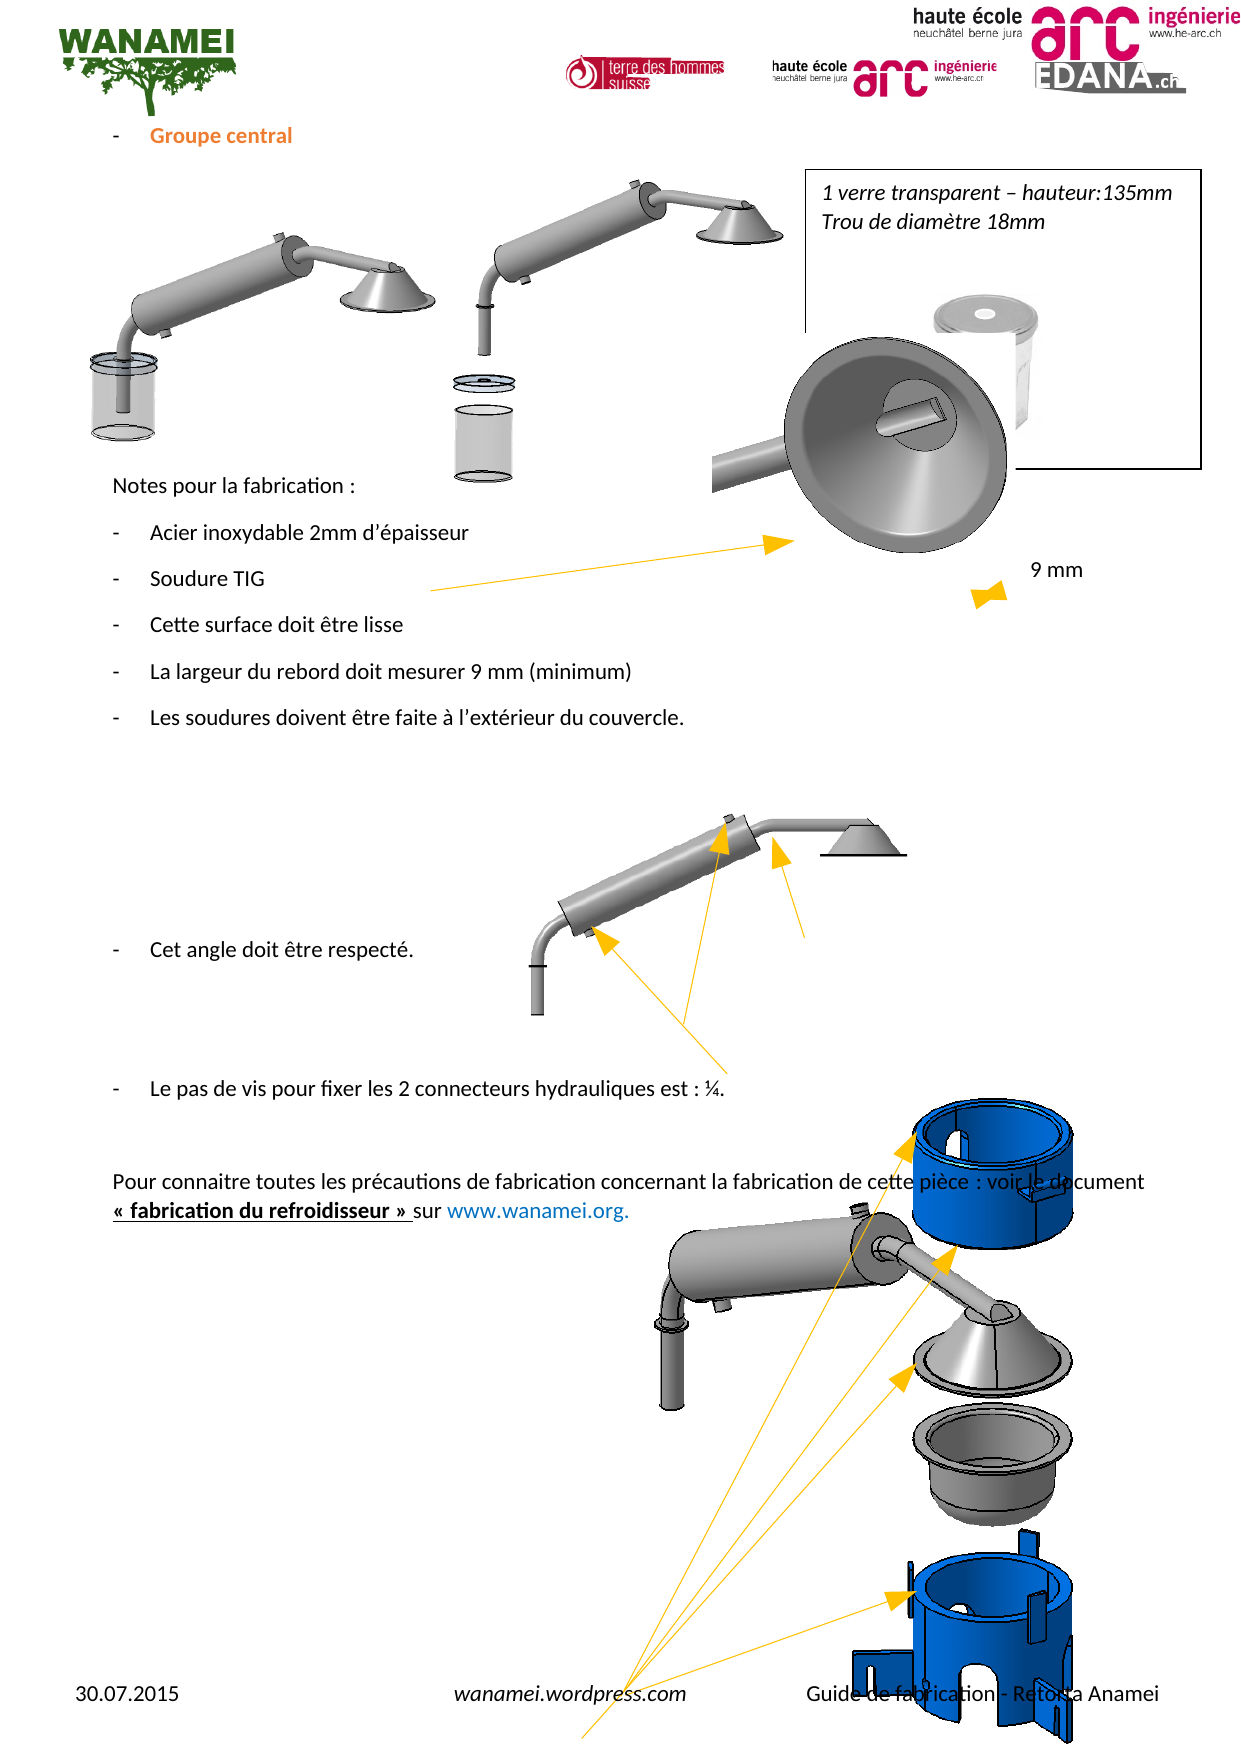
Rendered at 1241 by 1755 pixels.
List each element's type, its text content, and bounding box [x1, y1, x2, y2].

text [155, 391, 712, 399]
list 9 mm [1030, 556, 1089, 583]
list Le pas de vis pour fixer les 2 connecteurs hydrauliques est : ¼. [112, 1074, 1165, 1102]
text 1 verre transparent – hauteur:135mm [821, 178, 1185, 206]
text [1016, 470, 1165, 499]
list Acier inoxydable 2mm d’épaisseur [112, 518, 712, 546]
list Groupe central [112, 121, 1165, 149]
list Soudure TIG [112, 564, 614, 592]
text [153, 430, 445, 437]
text Notes pour la fabrication : [75, 447, 712, 499]
list [1016, 518, 1165, 546]
list Cette surface doit être lisse [112, 611, 1165, 639]
text Trou de diamètre 18mm [821, 207, 1185, 236]
text [514, 386, 712, 390]
text [513, 438, 712, 442]
text Pour connaitre toutes les précautions de fabrication concernant la fabrication de cette pièce : voir le document « fabrication du refroidisseur » sur www.wanamei.org. [112, 1167, 637, 1224]
list [434, 564, 1165, 592]
list La largeur du rebord doit mesurer 9 mm (minimum) [112, 657, 1165, 685]
list Les soudures doivent être faite à l’extérieur du couvercle. [112, 703, 1165, 731]
list [1015, 548, 1104, 590]
list [699, 935, 1165, 963]
list Cet angle doit être respecté. [112, 935, 512, 963]
